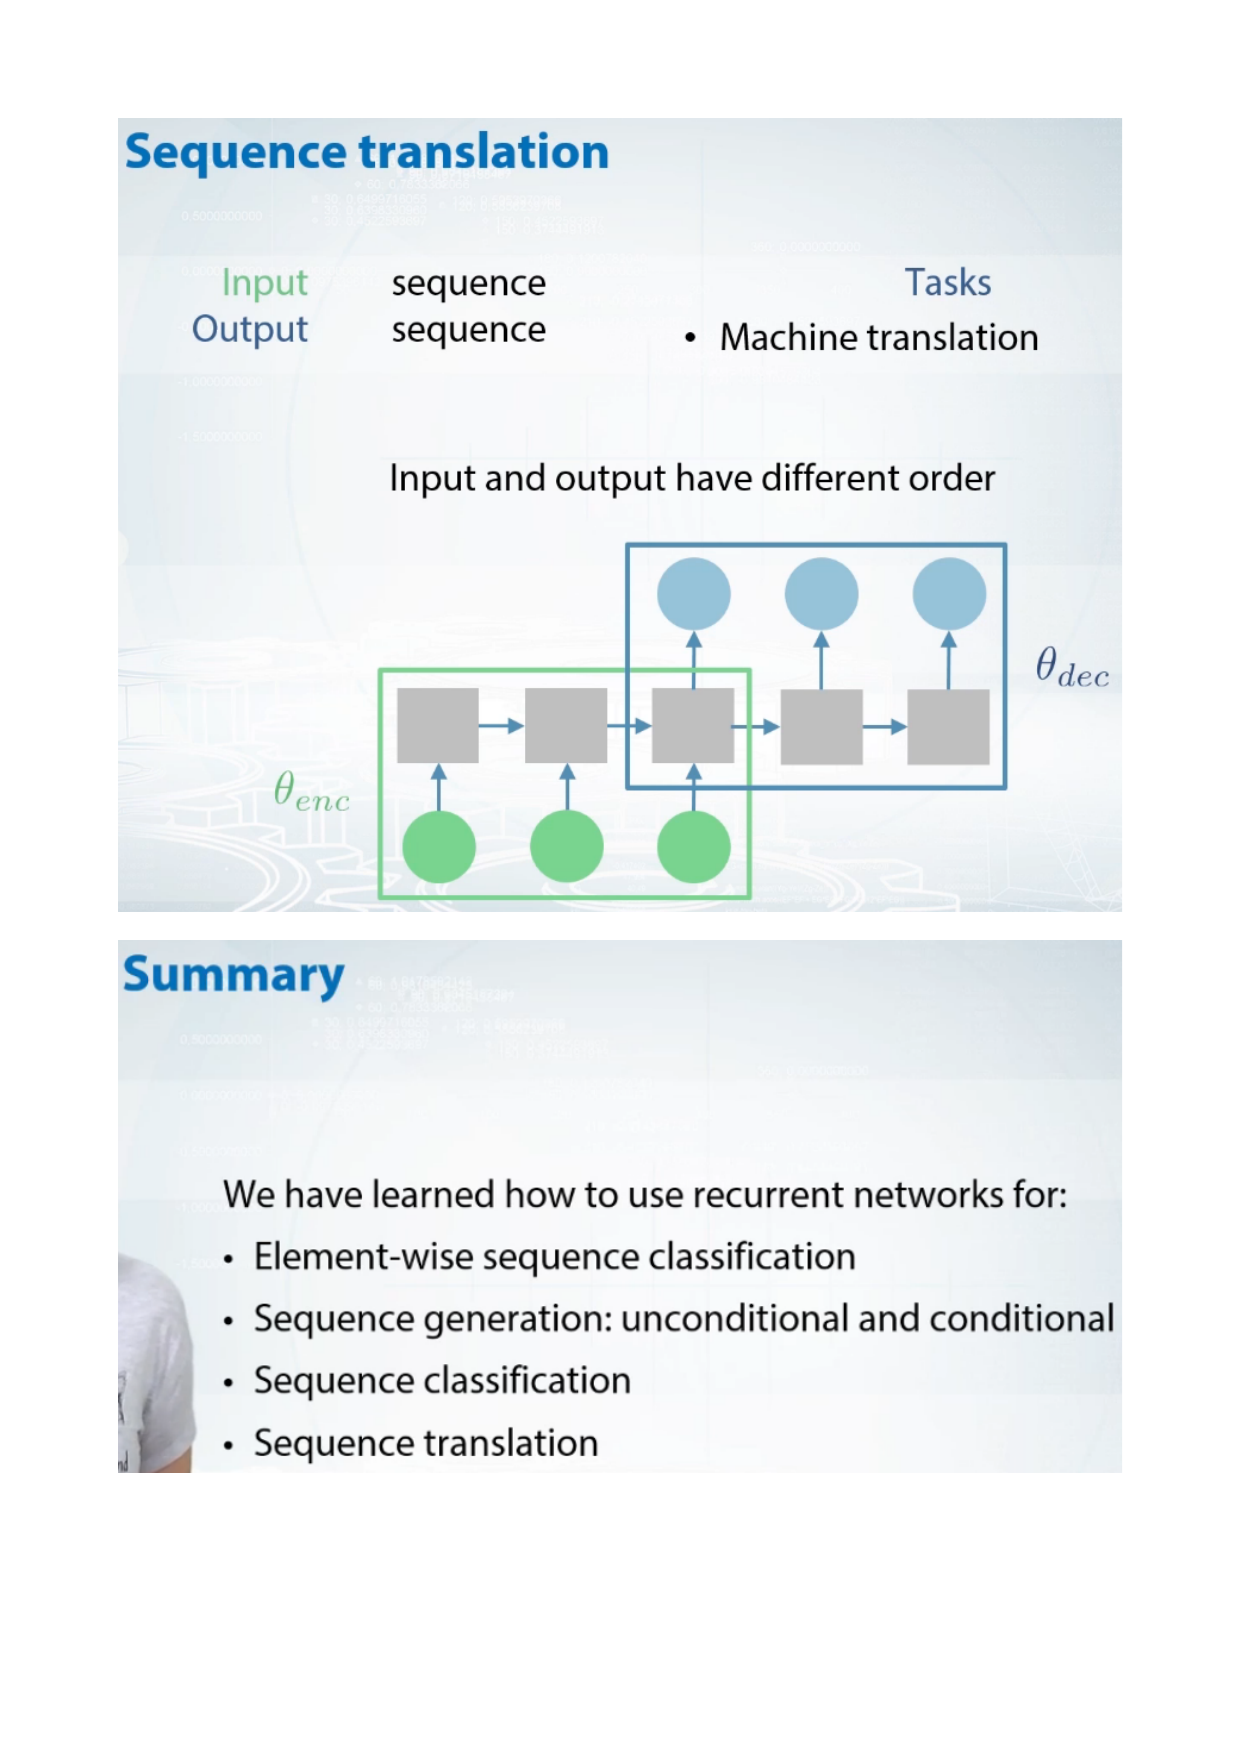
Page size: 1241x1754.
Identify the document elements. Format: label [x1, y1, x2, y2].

picture [118, 118, 1123, 912]
picture [118, 940, 1123, 1473]
